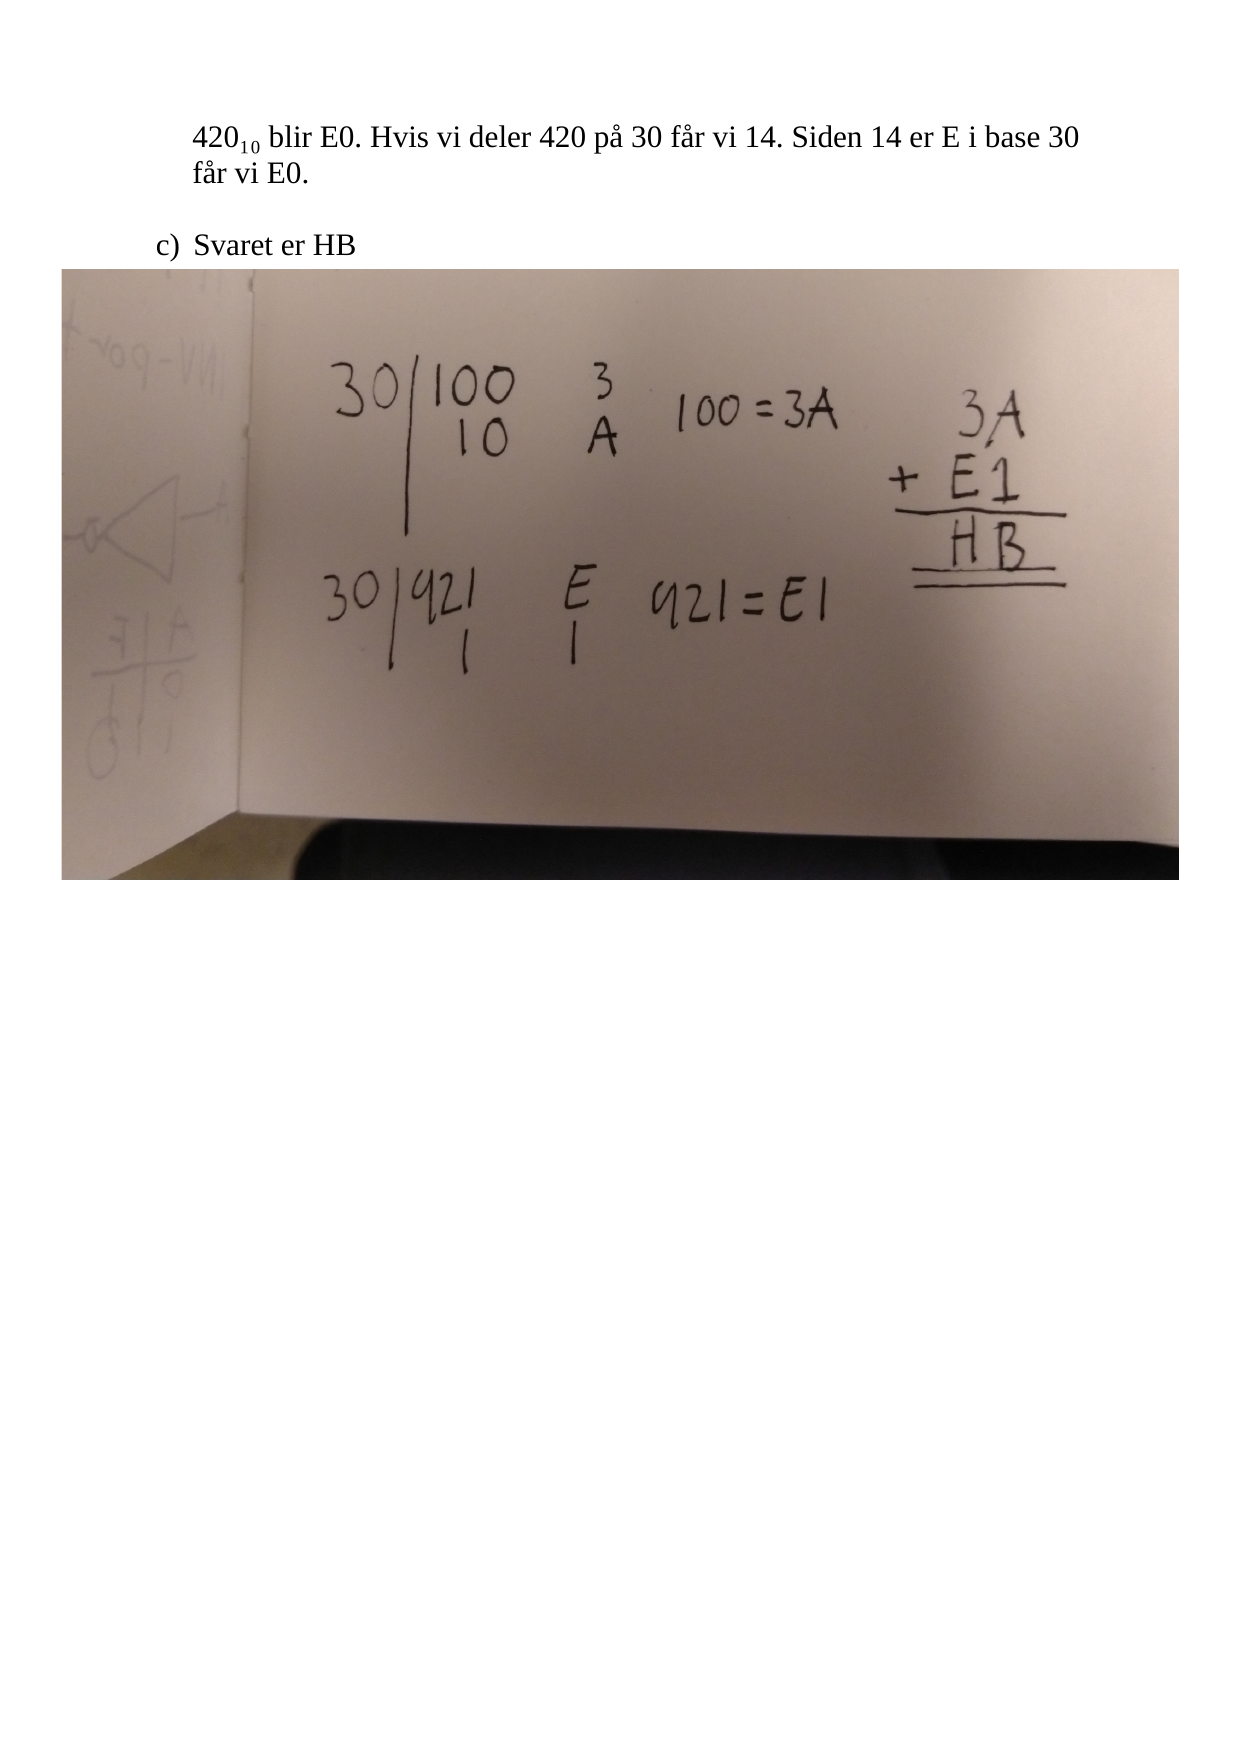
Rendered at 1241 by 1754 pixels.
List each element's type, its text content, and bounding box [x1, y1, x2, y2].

list Svaret er HB [156, 226, 1122, 262]
list 420₁₀ blir E0. Hvis vi deler 420 på 30 får vi 14. Siden 14 er E i base 30 får vi E0. [192, 118, 1122, 190]
